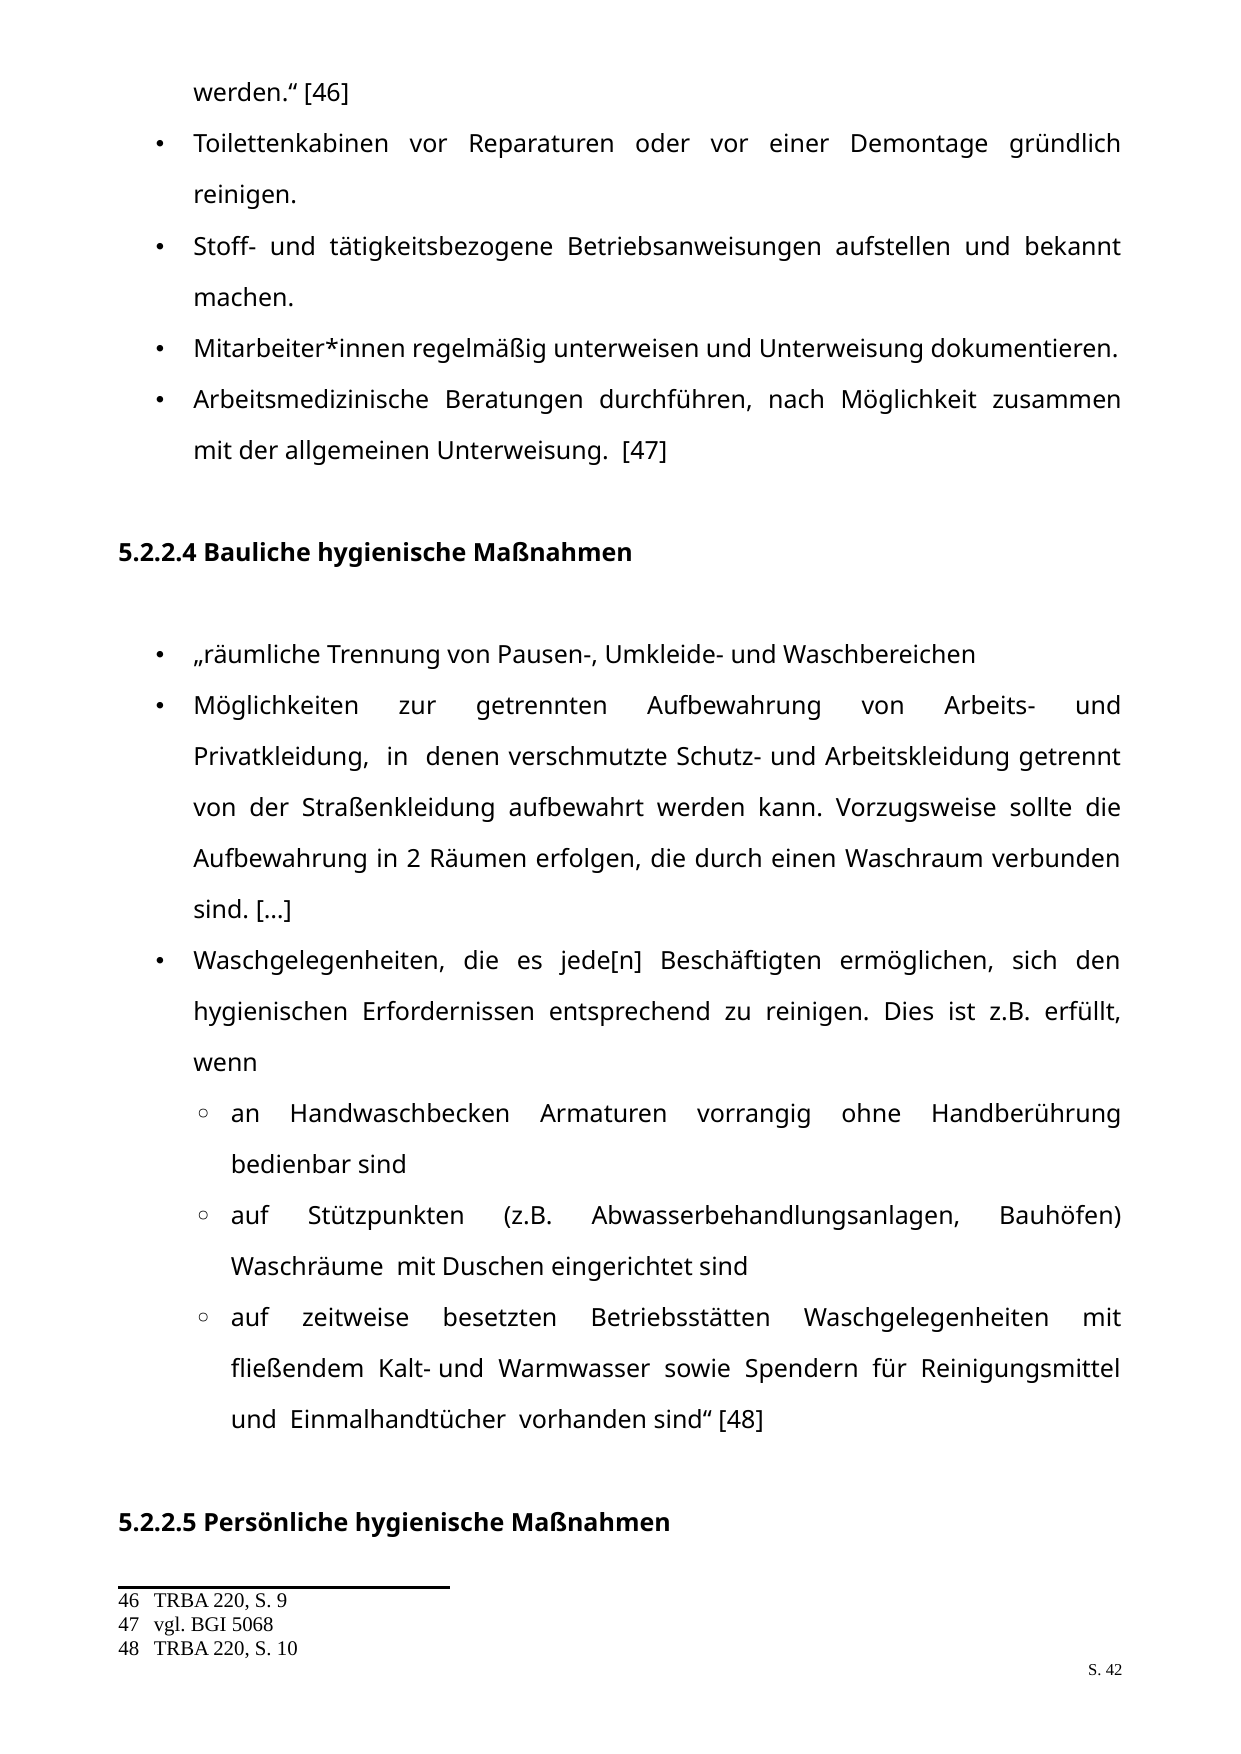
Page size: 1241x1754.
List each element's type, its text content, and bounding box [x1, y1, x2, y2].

list auf Stützpunkten (z.B. Abwasserbehandlungsanlagen, Bauhöfen) Waschräume mit Duschen eingerichtet sind [193, 1198, 1122, 1283]
list Der[/die] Arbeitgeber[*in] hat dafür zu sorgen, dass den Beschäftigten ausreichend Zeit und Möglichkeiten für die Erfüllung der arbeitshygienischen Pflichten (z.B. Reinhaltung des Arbeitsplatzes, Hautschutz-, -pflege- und -reinigungsmaßnahmen) zur Verfügung gestellt werden.“ [] [156, 75, 1122, 109]
list Arbeitsmedizinische Beratungen durchführen, nach Möglichkeit zusammen mit der allgemeinen Unterweisung. [] [156, 381, 1122, 466]
list TRBA 220, S. 9 [118, 1588, 1122, 1612]
list Mitarbeiter*innen regelmäßig unterweisen und Unterweisung dokumentieren. [156, 330, 1122, 364]
list auf zeitweise besetzten Betriebsstätten Waschgelegenheiten mit fließendem Kalt- und Warmwasser sowie Spendern für Reinigungsmittel und Einmalhandtücher vorhanden sind“ [] [193, 1300, 1122, 1436]
list an Handwaschbecken Armaturen vorrangig ohne Handberührung bedienbar sind [193, 1096, 1122, 1181]
list TRBA 220, S. 10 [118, 1636, 1122, 1660]
list vgl. BGI 5068 [118, 1612, 1122, 1636]
text 5.2.2.5 Persönliche hygienische Maßnahmen [118, 1504, 1122, 1538]
list Möglichkeiten zur getrennten Aufbewahrung von Arbeits- und Privatkleidung, in denen verschmutzte Schutz- und Arbeitskleidung getrennt von der Straßenkleidung aufbewahrt werden kann. Vorzugsweise sollte die Aufbewahrung in 2 Räumen erfolgen, die durch einen Waschraum verbunden sind. […] [156, 687, 1122, 926]
text 5.2.2.4 Bauliche hygienische Maßnahmen [118, 534, 1122, 568]
list Stoff- und tätigkeitsbezogene Betriebsanweisungen aufstellen und bekannt machen. [156, 228, 1122, 313]
list „räumliche Trennung von Pausen-, Umkleide- und Waschbereichen [156, 636, 1122, 671]
list Waschgelegenheiten, die es jede[n] Beschäftigten ermöglichen, sich den hygienischen Erfordernissen entsprechend zu reinigen. Dies ist z.B. erfüllt, wenn [156, 943, 1122, 1079]
list Toilettenkabinen vor Reparaturen oder vor einer Demontage gründlich reinigen. [156, 126, 1122, 211]
